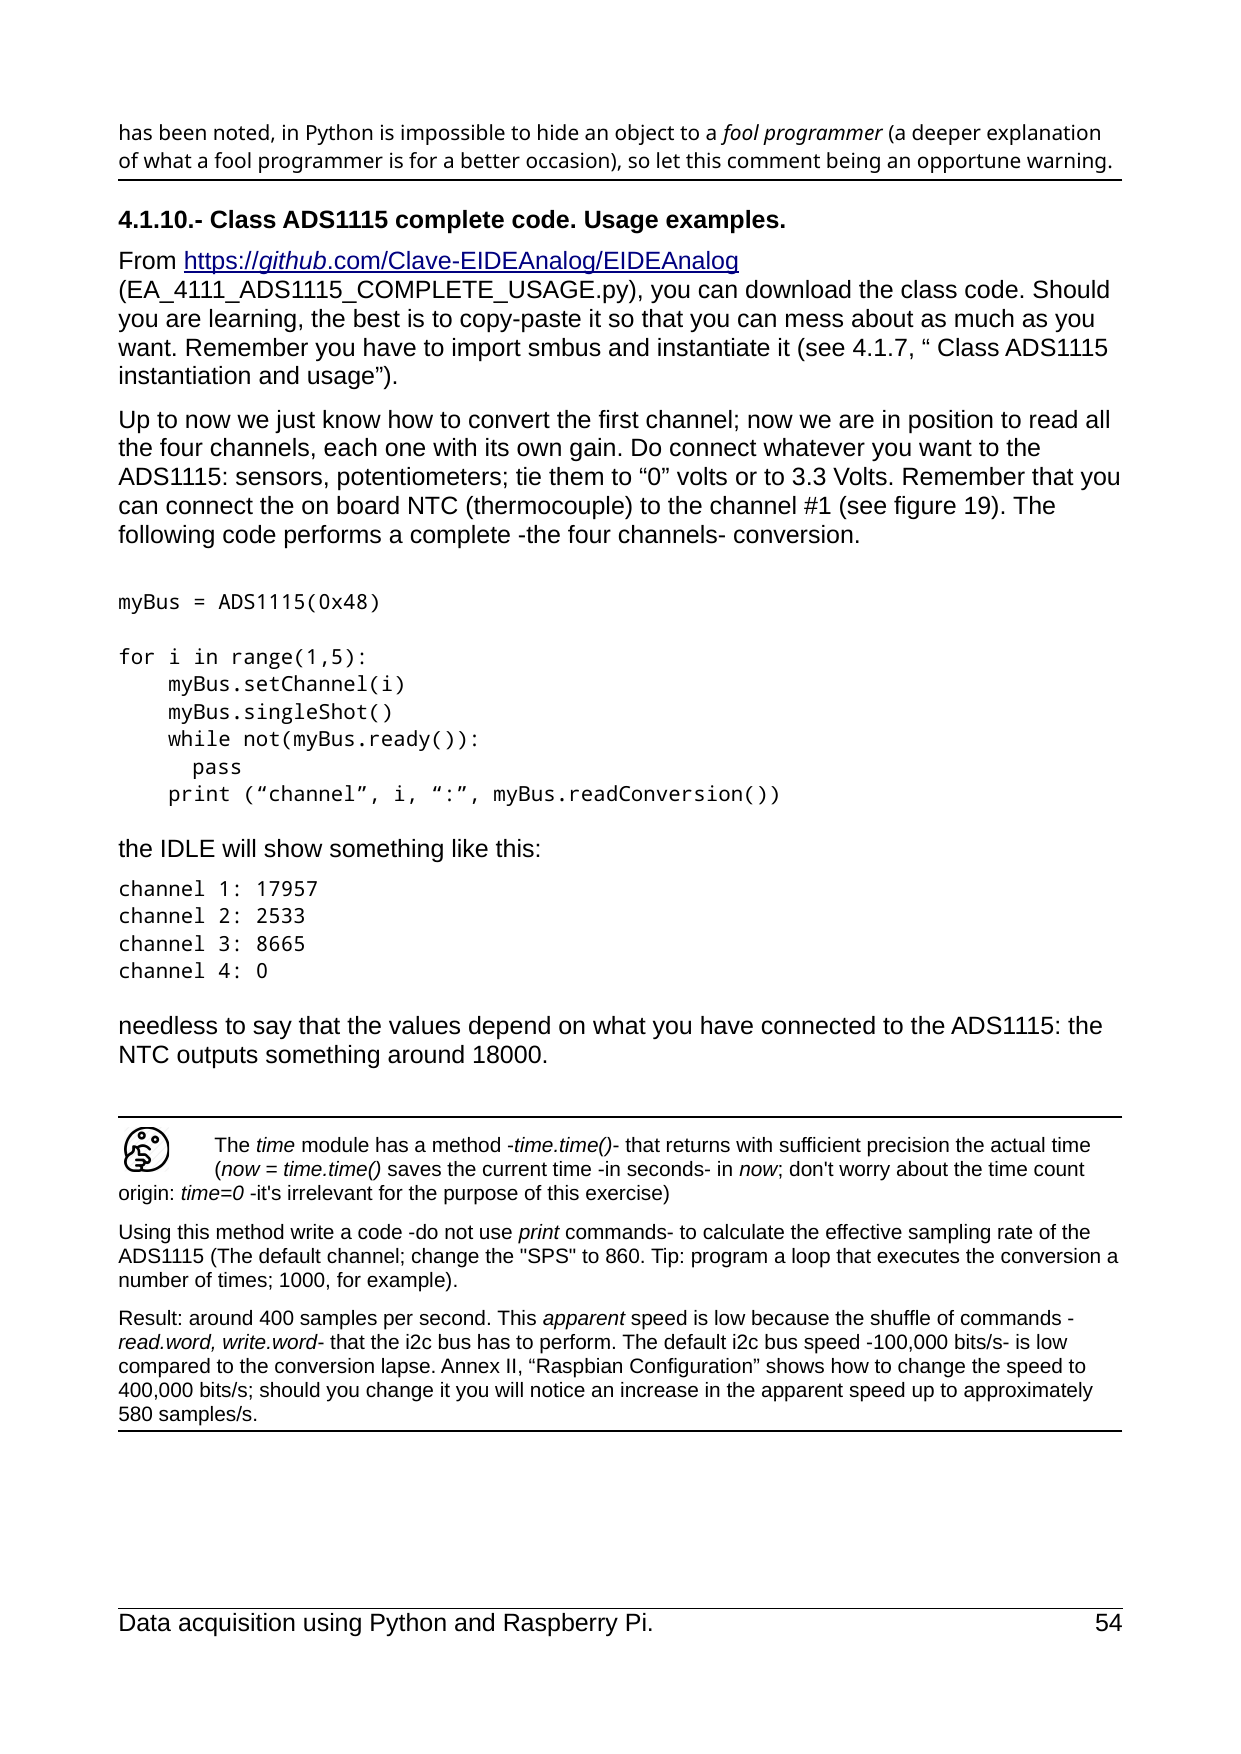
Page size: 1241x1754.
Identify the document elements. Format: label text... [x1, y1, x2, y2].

text needless to say that the values depend on what you have connected to the ADS1115: the NTC outputs something around 18000. [118, 1011, 1122, 1069]
text myBus = ADS1115(0x48) [118, 590, 1122, 615]
text Result: around 400 samples per second. This apparent speed is low because the shuffle of commands -read.word, write.word- that the i2c bus has to perform. The default i2c bus speed -100,000 bits/s- is low compared to the conversion lapse. Annex II, “Raspbian Configuration” shows how to change the speed to 400,000 bits/s; should you change it you will notice an increase in the apparent speed up to approximately 580 samples/s. [118, 1306, 1122, 1430]
text pass [118, 755, 1122, 779]
text channel 2: 2533 [118, 904, 1122, 929]
text The time module has a method -time.time()- that returns with sufficient precision the actual time (now = time.time() saves the current time -in seconds- in now; don't worry about the time count origin: time=0 -it's irrelevant for the purpose of this exercise) [118, 1133, 1122, 1205]
text while not(myBus.ready()): [118, 727, 1122, 752]
picture [124, 1127, 170, 1172]
text print (“channel”, i, “:”, myBus.readConversion()) [118, 782, 1122, 806]
subtitle 4.1.10.- Class ADS1115 complete code. Usage examples. [118, 205, 1122, 234]
text Up to now we just know how to convert the first channel; now we are in position to read all the four channels, each one with its own gain. Do connect whatever you want to the ADS1115: sensors, potentiometers; tie them to “0” volts or to 3.3 Volts. Remember that you can connect the on board NTC (thermocouple) to the channel #1 (see figure 19). The following code performs a complete -the four channels- conversion. [118, 404, 1122, 548]
text From https://github.com/Clave-EIDEAnalog/EIDEAnalog (EA_4111_ADS1115_COMPLETE_USAGE.py), you can download the class code. Should you are learning, the best is to copy-paste it so that you can mess about as much as you want. Remember you have to import smbus and instantiate it (see 4.1.7, “ Class ADS1115 instantiation and usage”). [118, 246, 1122, 390]
text channel 4: 0 [118, 959, 1122, 984]
text for i in range(1,5): [118, 645, 1122, 669]
text myBus.setChannel(i) [118, 672, 1122, 697]
text the IDLE will show something like this: [118, 834, 1122, 863]
text has been noted, in Python is impossible to hide an object to a fool programmer (a deeper explanation of what a fool programmer is for a better occasion), so let this comment being an opportune warning. [118, 118, 1122, 179]
text channel 3: 8665 [118, 932, 1122, 956]
text Using this method write a code -do not use print commands- to calculate the effective sampling rate of the ADS1115 (The default channel; change the "SPS" to 860. Tip: program a loop that executes the conversion a number of times; 1000, for example). [118, 1219, 1122, 1291]
text channel 1: 17957 [118, 877, 1122, 902]
text myBus.singleShot() [118, 700, 1122, 724]
